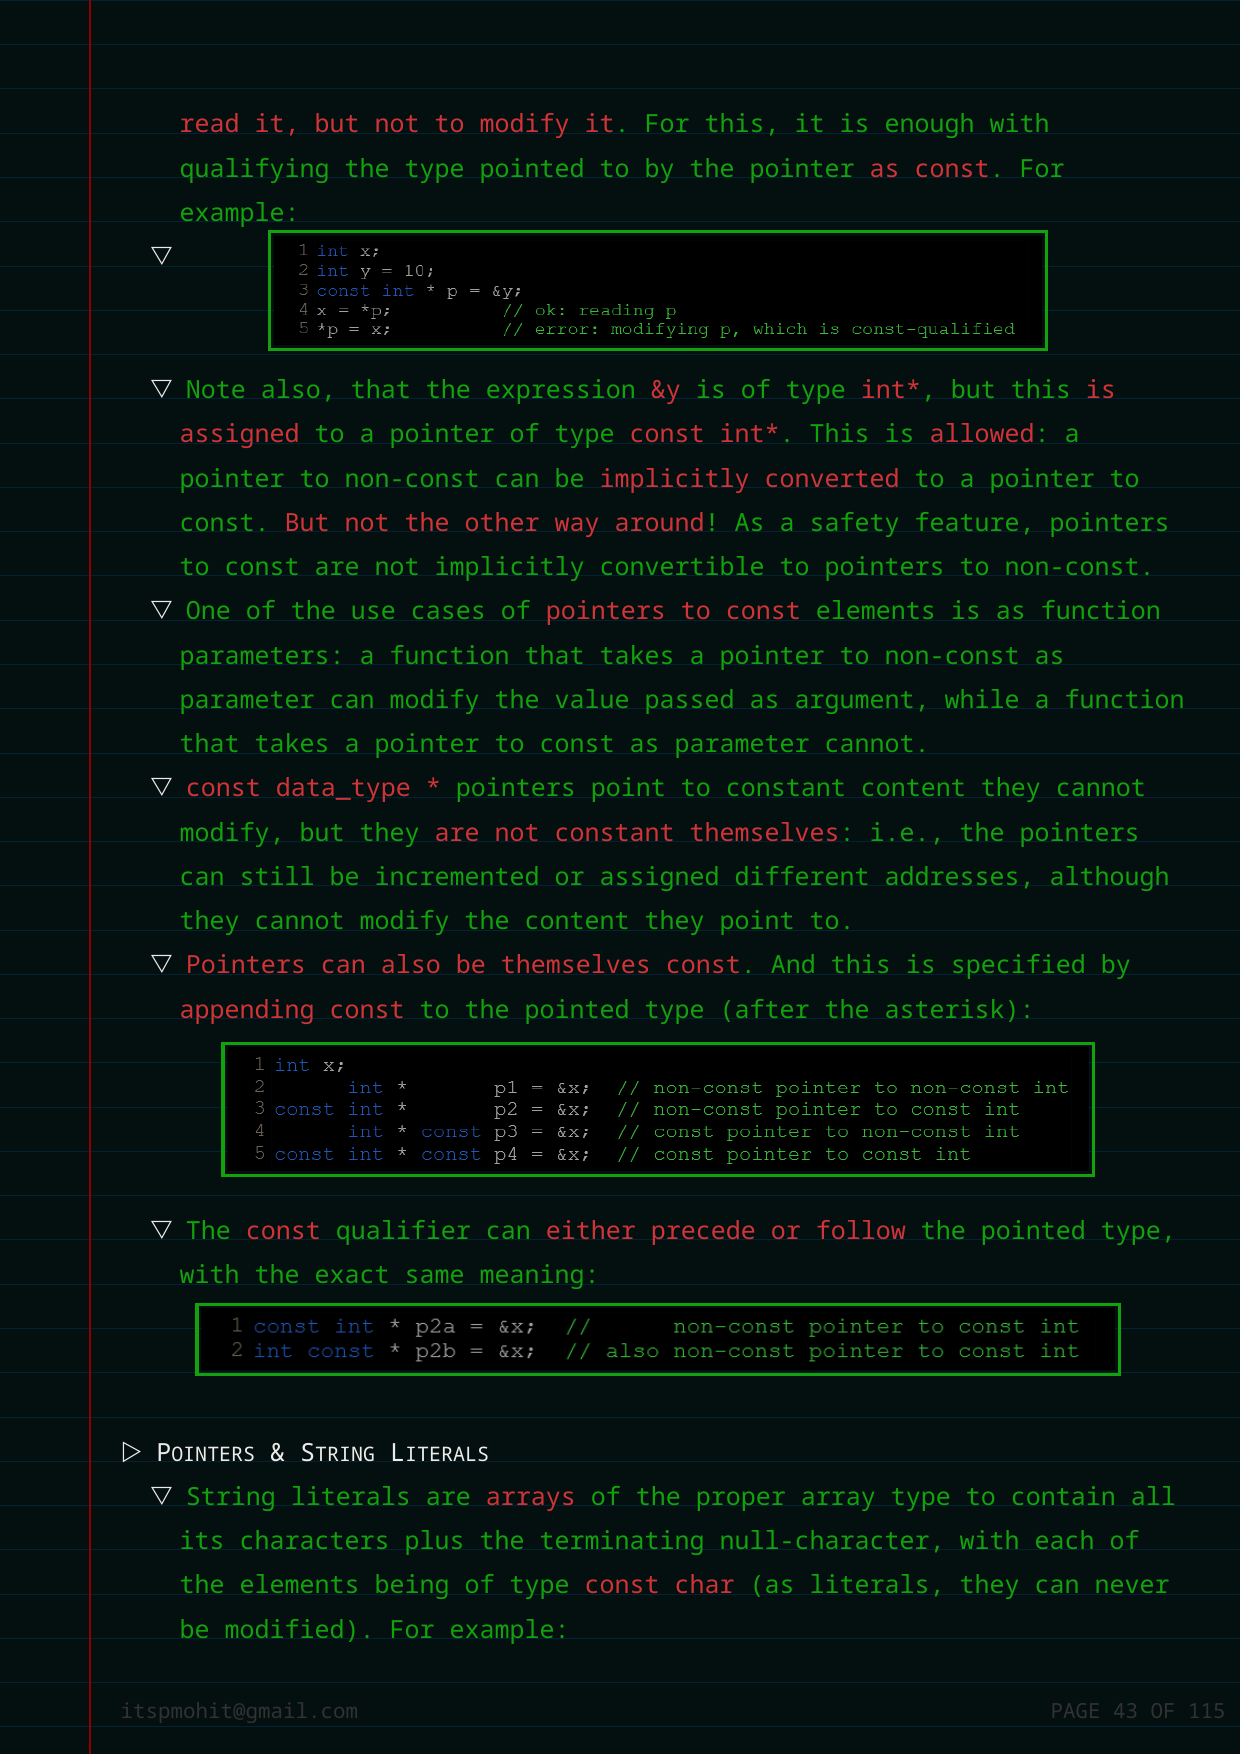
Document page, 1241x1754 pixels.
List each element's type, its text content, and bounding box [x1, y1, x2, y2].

list read it, but not to modify it. For this, it is enough with qualifying the type pointed to by the pointer as const. For example: [150, 97, 1196, 230]
picture [201, 1308, 1115, 1370]
list Pointers can also be themselves const. And this is specified by appending const to the pointed type (after the asterisk): [150, 938, 1196, 1204]
list One of the use cases of pointers to const elements is as function parameters: a function that takes a pointer to non-const as parameter can modify the value passed as argument, while a function that takes a pointer to const as parameter cannot. [150, 584, 1196, 761]
list The const qualifier can either precede or follow the pointed type, with the exact same meaning: [150, 1204, 1196, 1426]
subtitle Pointers & String Literals [120, 1426, 1196, 1470]
list Note also, that the expression &y is of type int*, but this is assigned to a pointer of type const int*. This is allowed: a pointer to non-const can be implicitly converted to a pointer to const. But not the other way around! As a safety feature, pointers to const are not implicitly convertible to pointers to non-const. [150, 363, 1196, 584]
list const data_type * pointers point to constant content they cannot modify, but they are not constant themselves: i.e., the pointers can still be incremented or assigned different addresses, although they cannot modify the content they point to. [150, 761, 1196, 938]
picture [274, 236, 1043, 345]
list String literals are arrays of the proper array type to contain all its characters plus the terminating null-character, with each of the elements being of type const char (as literals, they can never be modified). For example: [150, 1470, 1196, 1647]
picture [227, 1047, 1089, 1171]
